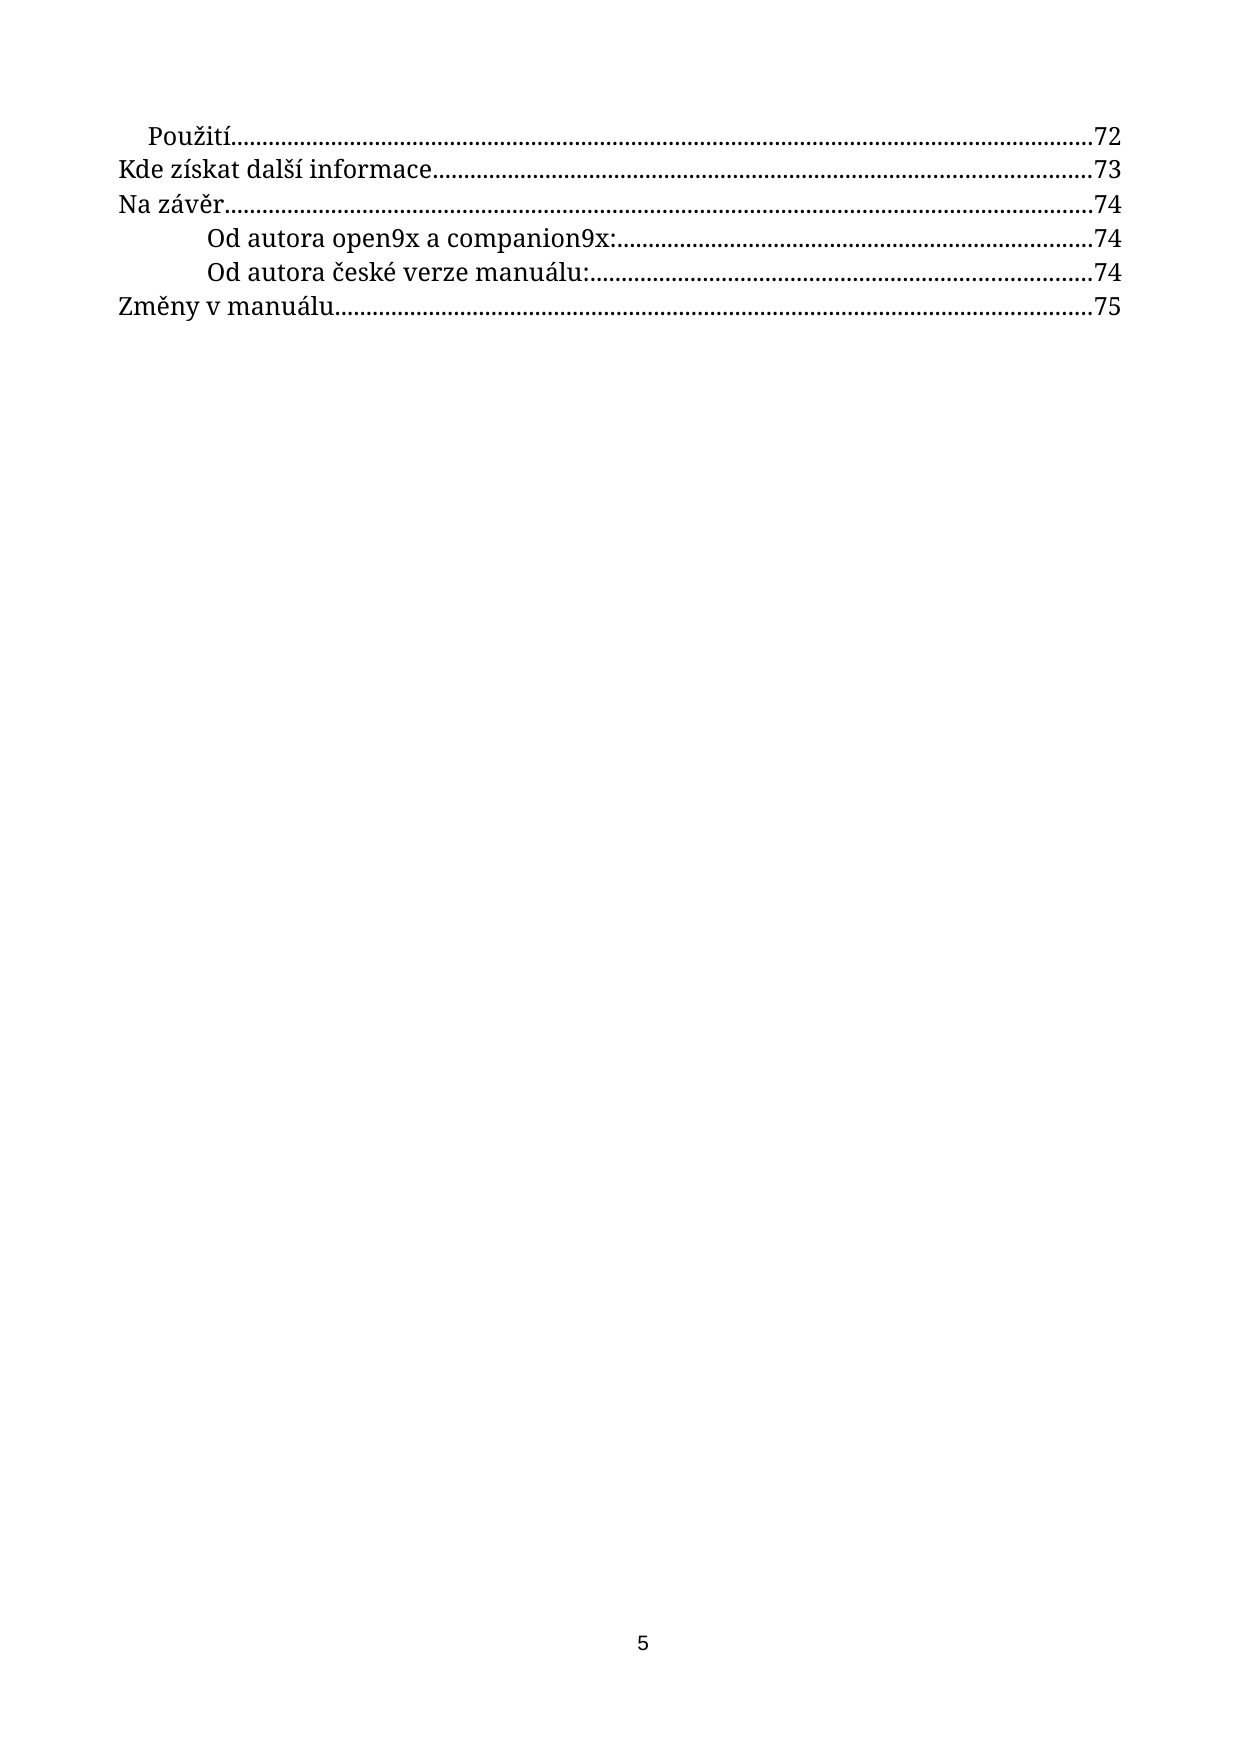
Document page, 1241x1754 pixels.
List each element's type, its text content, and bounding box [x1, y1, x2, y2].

text Od autora open9x a companion9x: 74 [207, 220, 1122, 254]
text Na závěr 74 [118, 186, 1122, 220]
text Kde získat další informace 73 [118, 152, 1122, 186]
text Od autora české verze manuálu: 74 [207, 254, 1122, 288]
text Změny v manuálu 75 [118, 288, 1122, 322]
text Použití 72 [148, 118, 1122, 152]
